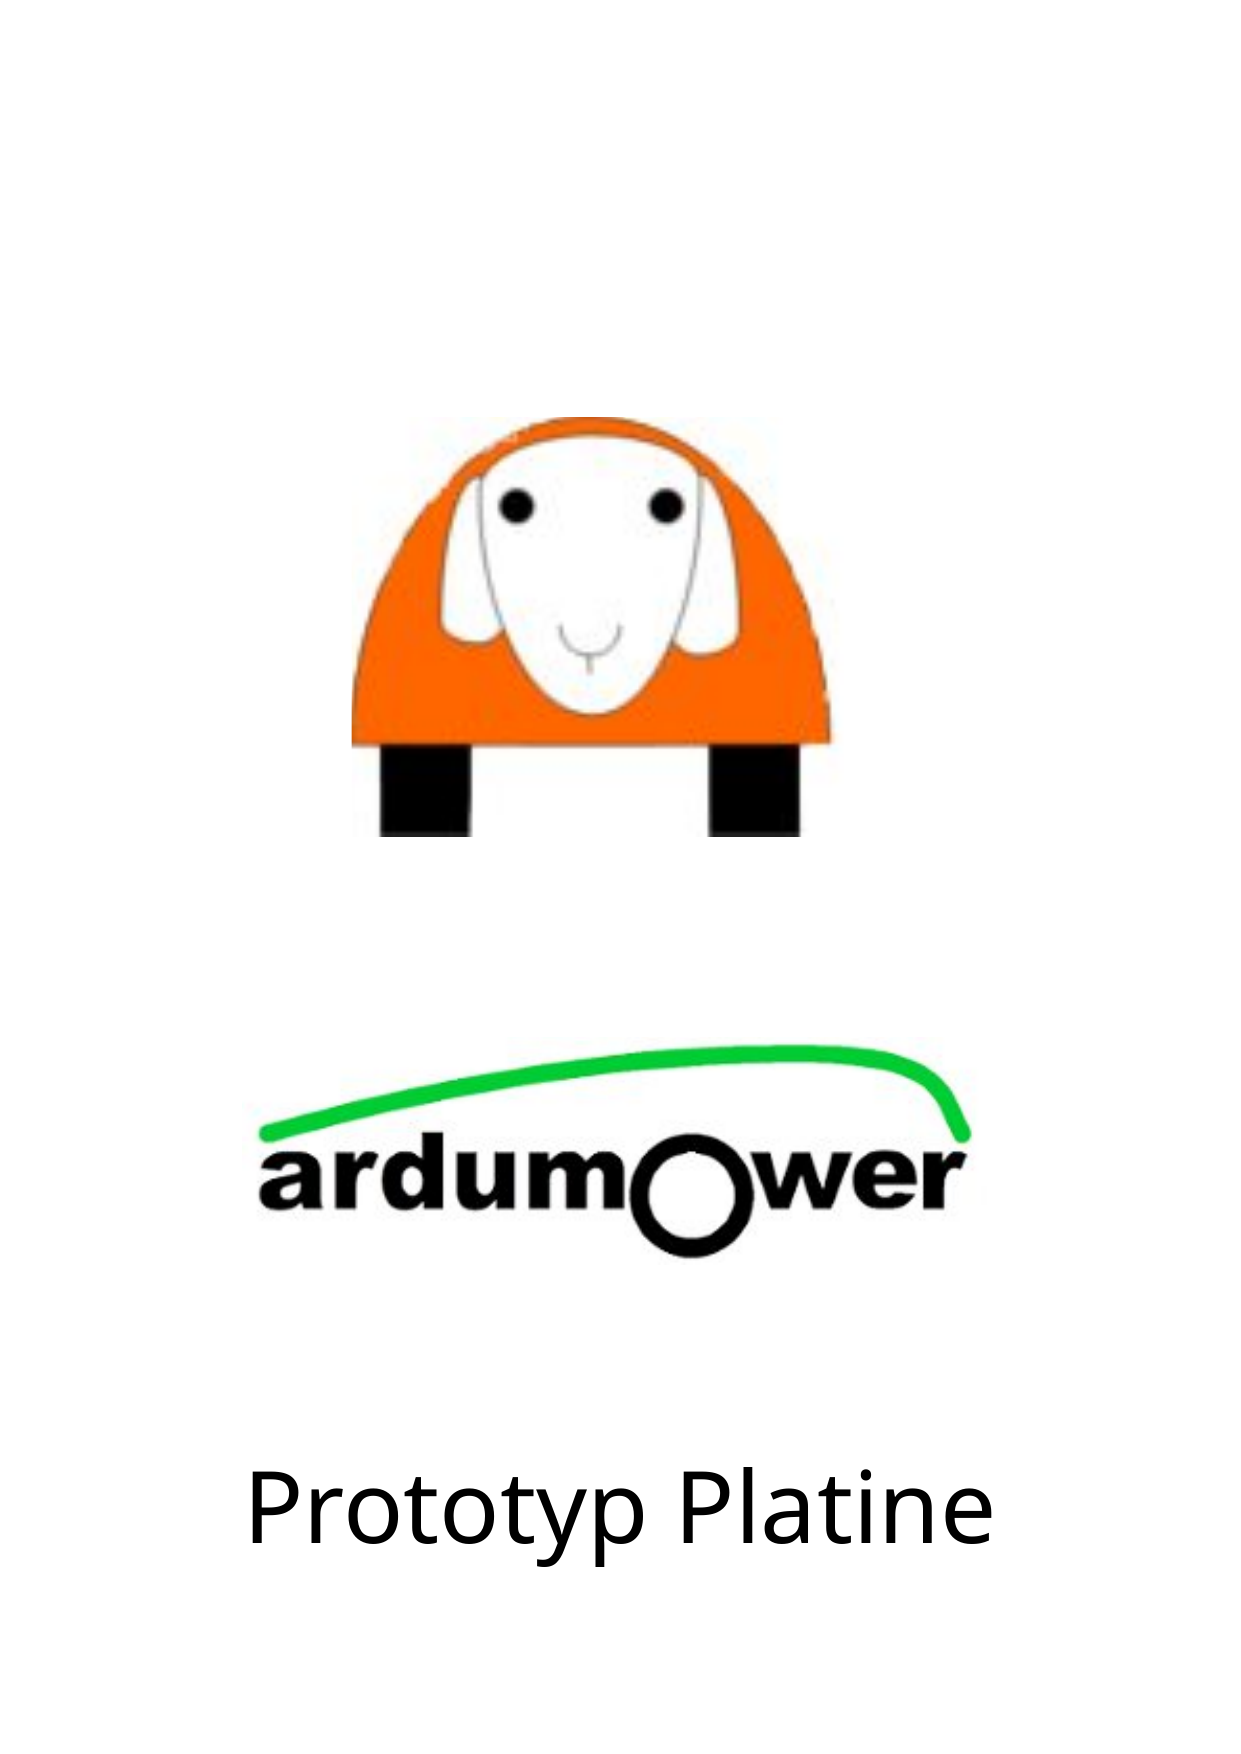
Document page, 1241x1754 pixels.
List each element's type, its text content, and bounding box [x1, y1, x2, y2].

picture [242, 1037, 999, 1265]
text Prototyp Platine [118, 1437, 1122, 1573]
picture [351, 417, 889, 837]
